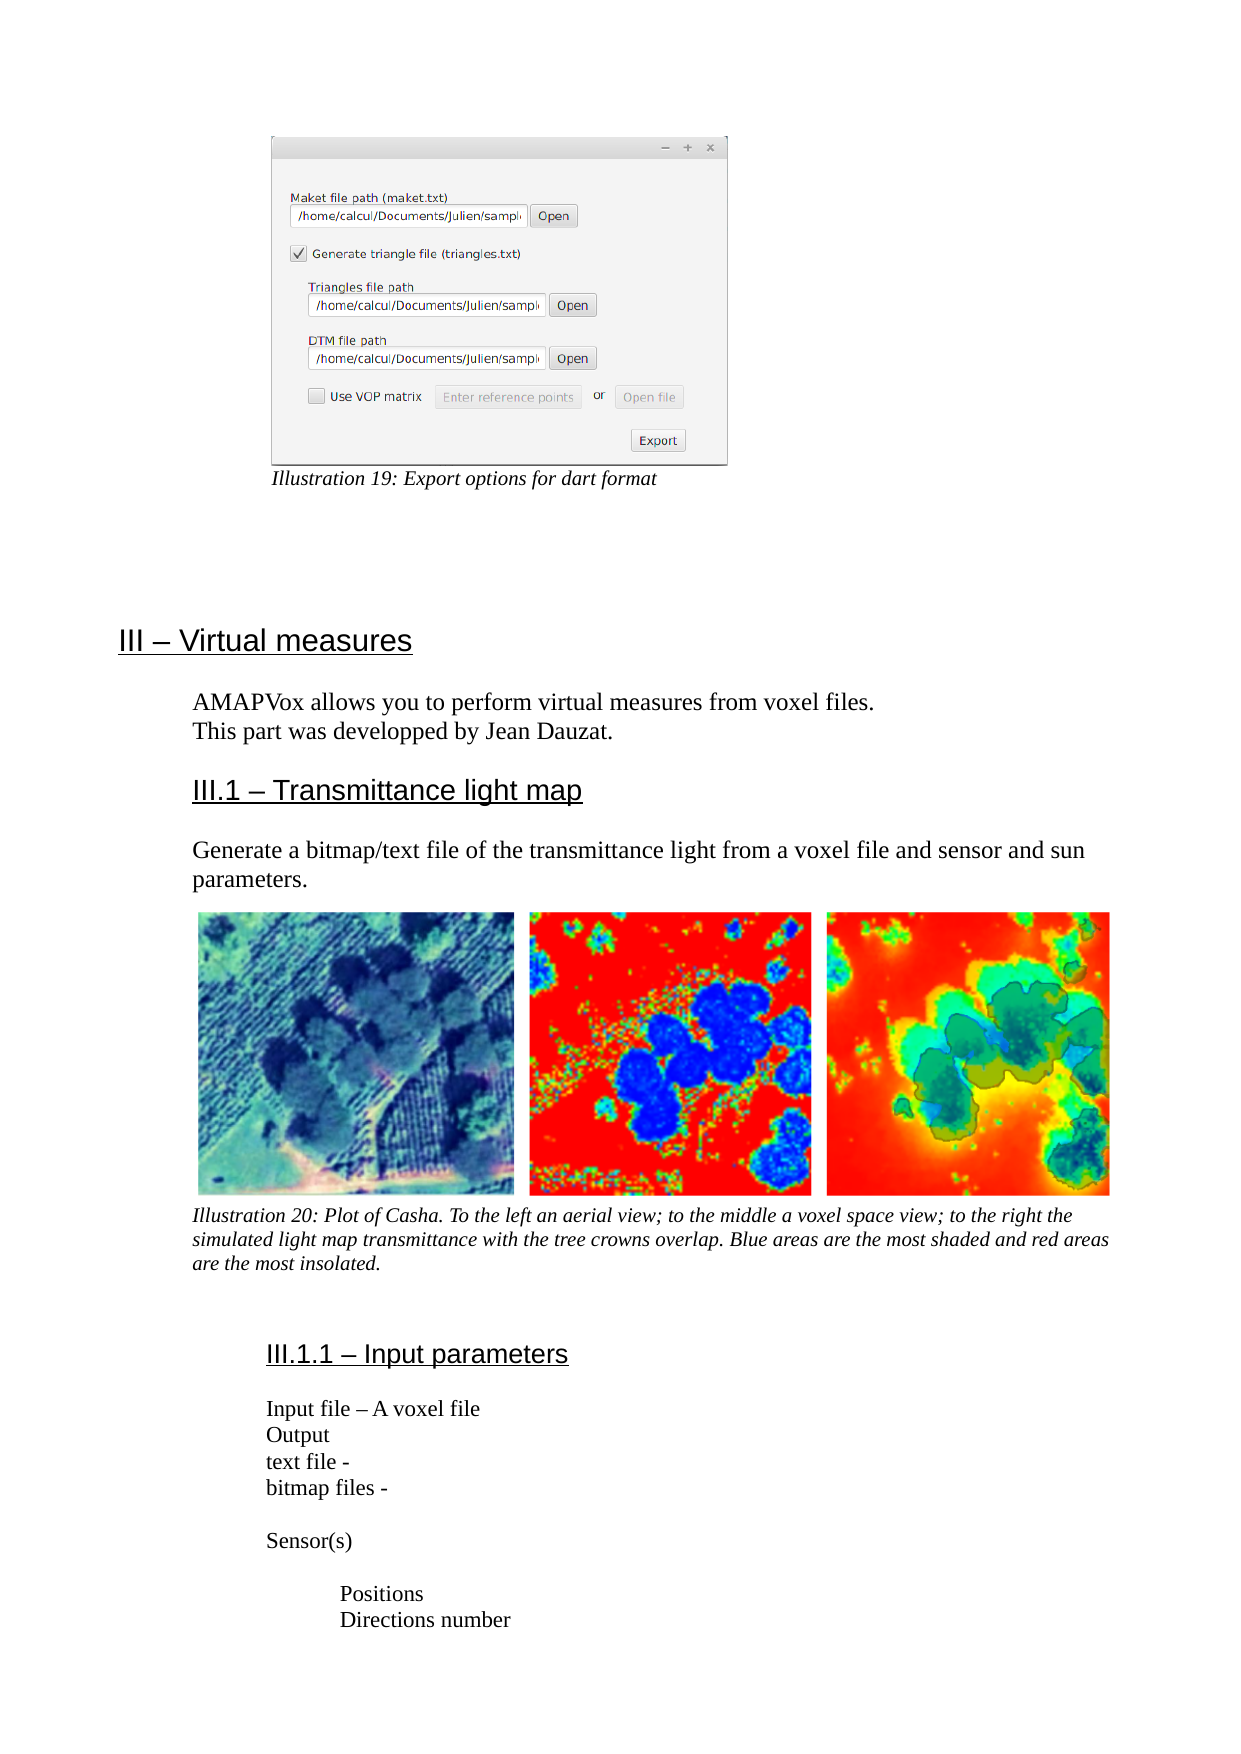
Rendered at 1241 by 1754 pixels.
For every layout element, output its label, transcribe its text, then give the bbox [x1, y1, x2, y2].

text AMAPVox allows you to perform virtual measures from voxel files. [192, 687, 1122, 716]
text text file - [266, 1448, 1122, 1474]
text Sensor(s) [266, 1527, 1122, 1553]
picture [271, 136, 728, 466]
text This part was developped by Jean Dauzat. [192, 716, 1122, 744]
text Generate a bitmap/text file of the transmittance light from a voxel file and sensor and sun parameters. [192, 836, 1122, 893]
subtitle III.1.1 – Input parameters [266, 1338, 1122, 1369]
subtitle III – Virtual measures [118, 622, 1122, 658]
subtitle III.1 – Transmittance light map [192, 773, 1122, 807]
text Positions [266, 1580, 1122, 1606]
table_header [118, 118, 1122, 495]
text Illustration 20: Plot of Casha. To the left an aerial view; to the middle a voxel space view; to the right the simulated light map transmittance with the tree crowns overlap. Blue areas are the most shaded and red areas are the most insolated. [192, 1204, 1122, 1275]
picture [192, 905, 1123, 1204]
text Directions number [266, 1606, 1122, 1632]
text Output [266, 1422, 1122, 1448]
text Input file – A voxel file [266, 1395, 1122, 1422]
text bitmap files - [266, 1474, 1122, 1501]
